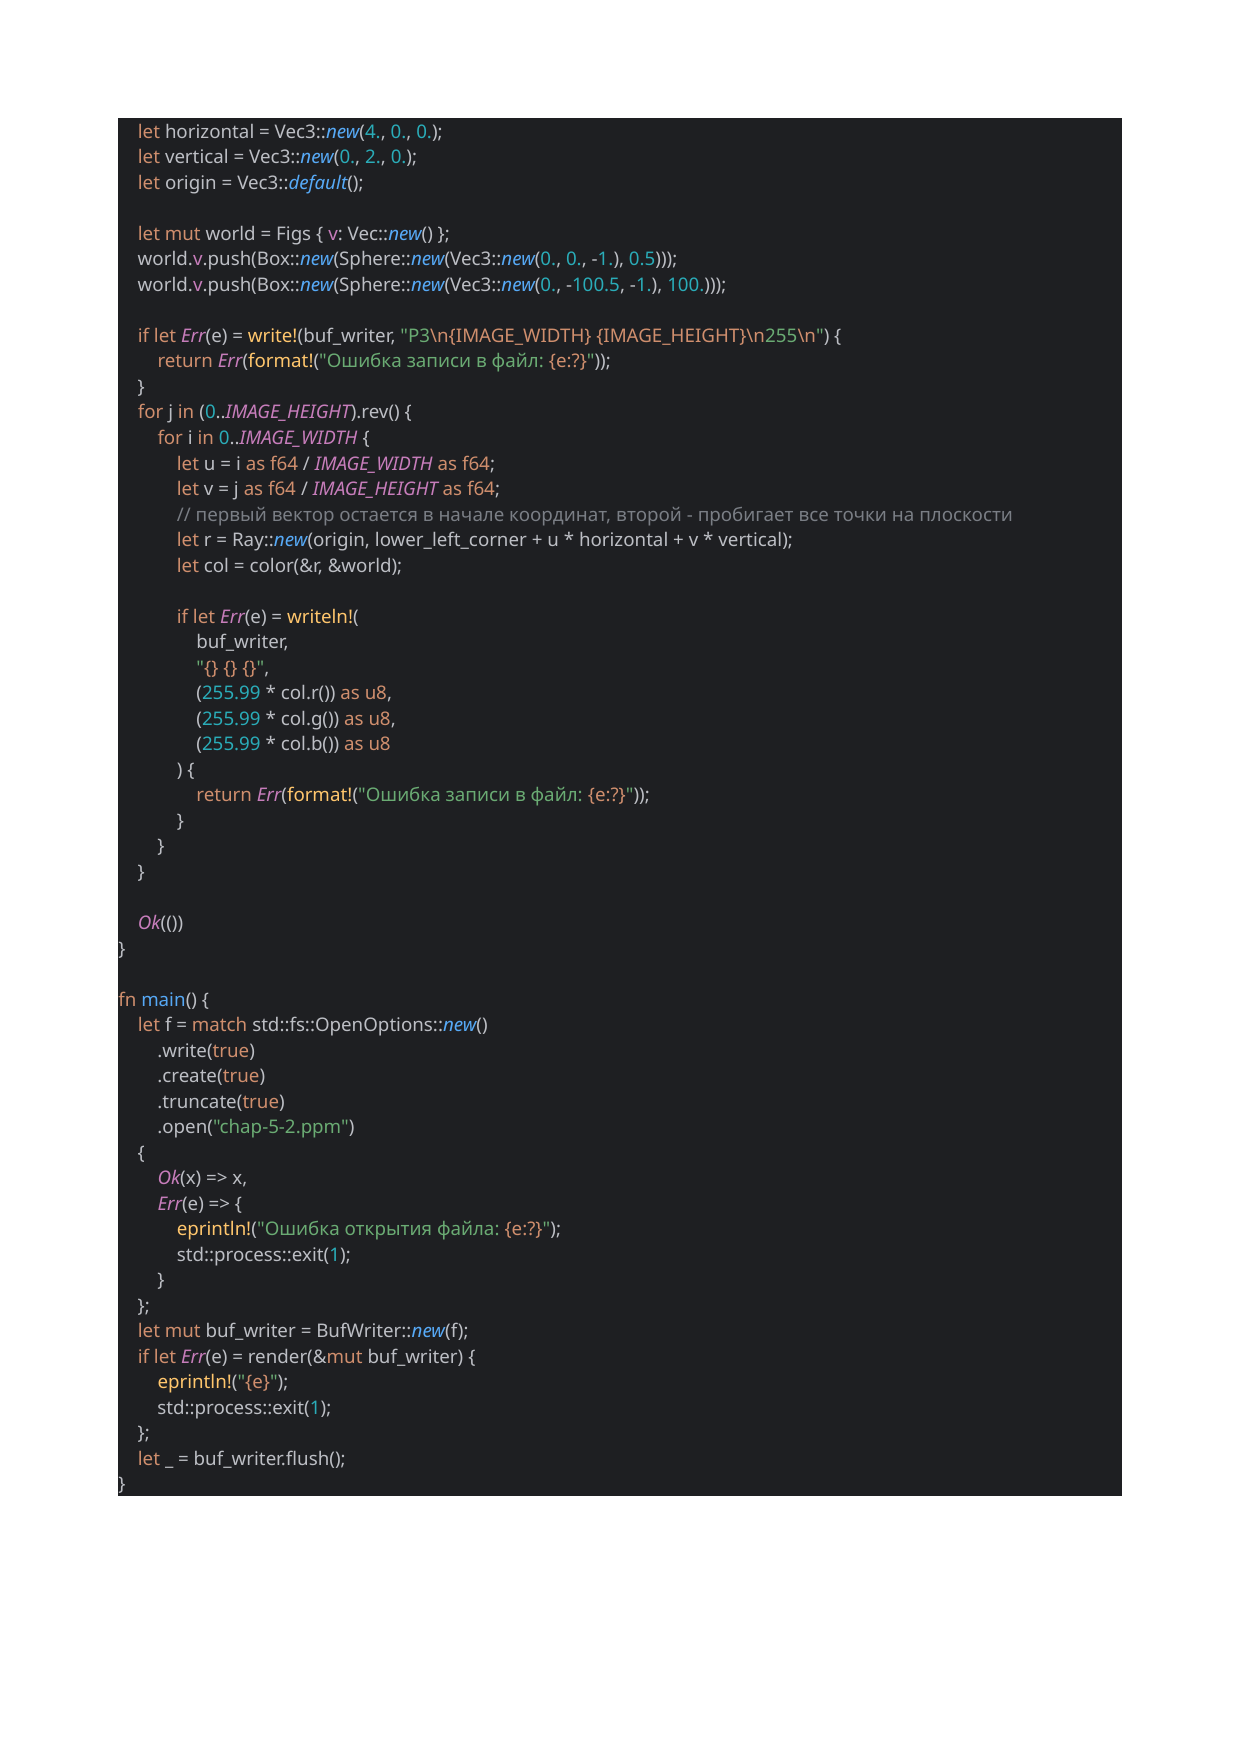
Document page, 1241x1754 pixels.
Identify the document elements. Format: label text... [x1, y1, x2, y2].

text if let Err(e) = write!(buf_writer, "P3\n{IMAGE_WIDTH} {IMAGE_HEIGHT}\n255\n") { return Err(format!("Ошибка записи в файл: {e:?}")); } for j in (0..IMAGE_HEIGHT).rev() { for i in 0..IMAGE_WIDTH { let u = i as f64 / IMAGE_WIDTH as f64; let v = j as f64 / IMAGE_HEIGHT as f64; // первый вектор остается в начале координат, второй - пробигает все точки на плоскости let r = Ray::new(origin, lower_left_corner + u * horizontal + v * vertical); let col = color(&r, &world); if let Err(e) = writeln!( buf_writer, "{} {} {}", (255.99 * col.r()) as u8, (255.99 * col.g()) as u8, (255.99 * col.b()) as u8 ) { return Err(format!("Ошибка записи в файл: {e:?}")); } } } Ok(()) } fn main() { let f = match std::fs::OpenOptions::new() .write(true) .create(true) .truncate(true) .open("chap-5-2.ppm") { Ok(x) => x, Err(e) => { eprintln!("Ошибка открытия файла: {e:?}"); std::process::exit(1); } }; let mut buf_writer = BufWriter::new(f); if let Err(e) = render(&mut buf_writer) { eprintln!("{e}"); std::process::exit(1); }; let _ = buf_writer.flush(); } [118, 322, 1122, 1496]
text let horizontal = Vec3::new(4., 0., 0.); let vertical = Vec3::new(0., 2., 0.); let origin = Vec3::default(); let mut world = Figs { v: Vec::new() }; world.v.push(Box::new(Sphere::new(Vec3::new(0., 0., -1.), 0.5))); world.v.push(Box::new(Sphere::new(Vec3::new(0., -100.5, -1.), 100.))); [118, 118, 1122, 322]
